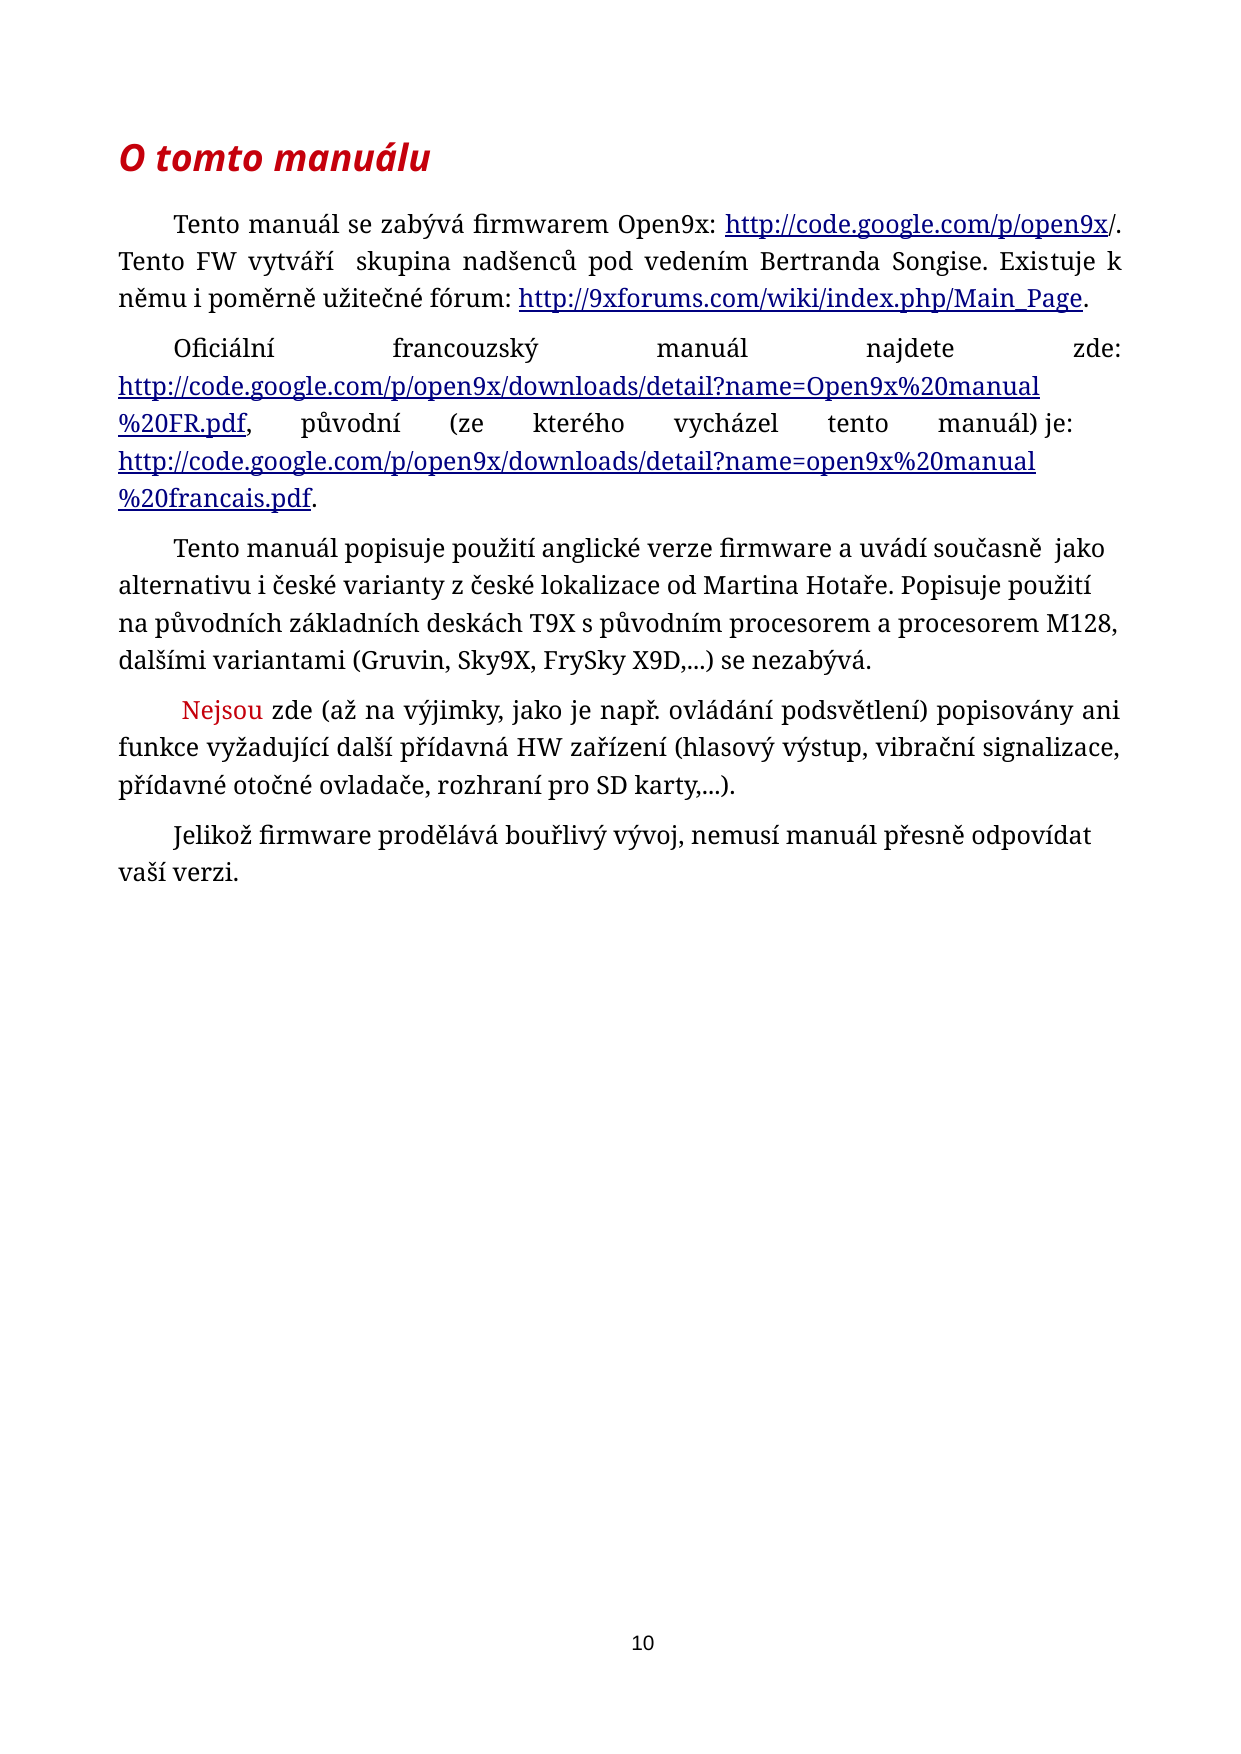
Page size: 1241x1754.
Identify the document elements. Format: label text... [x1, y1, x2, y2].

subtitle O tomto manuálu [118, 131, 1122, 182]
text Tento manuál se zabývá firmwarem Open9x: http://code.google.com/p/open9x/. Tento FW vytváří skupina nadšenců pod vedením Bertranda Songise. Exis­tuje k němu i poměrně užitečné fórum: http://9xforums.com/wiki/index.php/Main_Page. [118, 206, 1122, 315]
text Jelikož firmware prodělává bouřlivý vývoj, nemusí manuál přesně odpovídat vaší verzi. [118, 817, 1122, 889]
text Tento manuál popisuje použití anglické verze firmware a uvádí současně jako alterna­tivu i české varianty z české lokalizace od Martina Hotaře. Popisuje použití na původních základních deskách T9X s původním procesorem a procesorem M128, dalšími variantami (Gruvin, Sky9X, FrySky X9D,...) se nezabývá. [118, 531, 1122, 677]
text Oficiální francouzský manuál najdete zde: http://code.google.com/p/open9x/downlo­ads/detail?name=Open9x%20manual%20FR.pdf, původní (ze kterého vycházel tento manuál) je: http://code.go­ogle.com/p/open9x/downloads/detail?name=open9x%20manual%20fran­cais.pdf. [118, 331, 1122, 515]
text Nejsou zde (až na výjimky, jako je např. ovládání podsvětlení) popisovány ani funkce vyžadující další přídavná HW zařízení (hlasový výstup, vibrační signalizace, přídavné otočné ovladače, rozhraní pro SD karty,...). [118, 693, 1122, 801]
